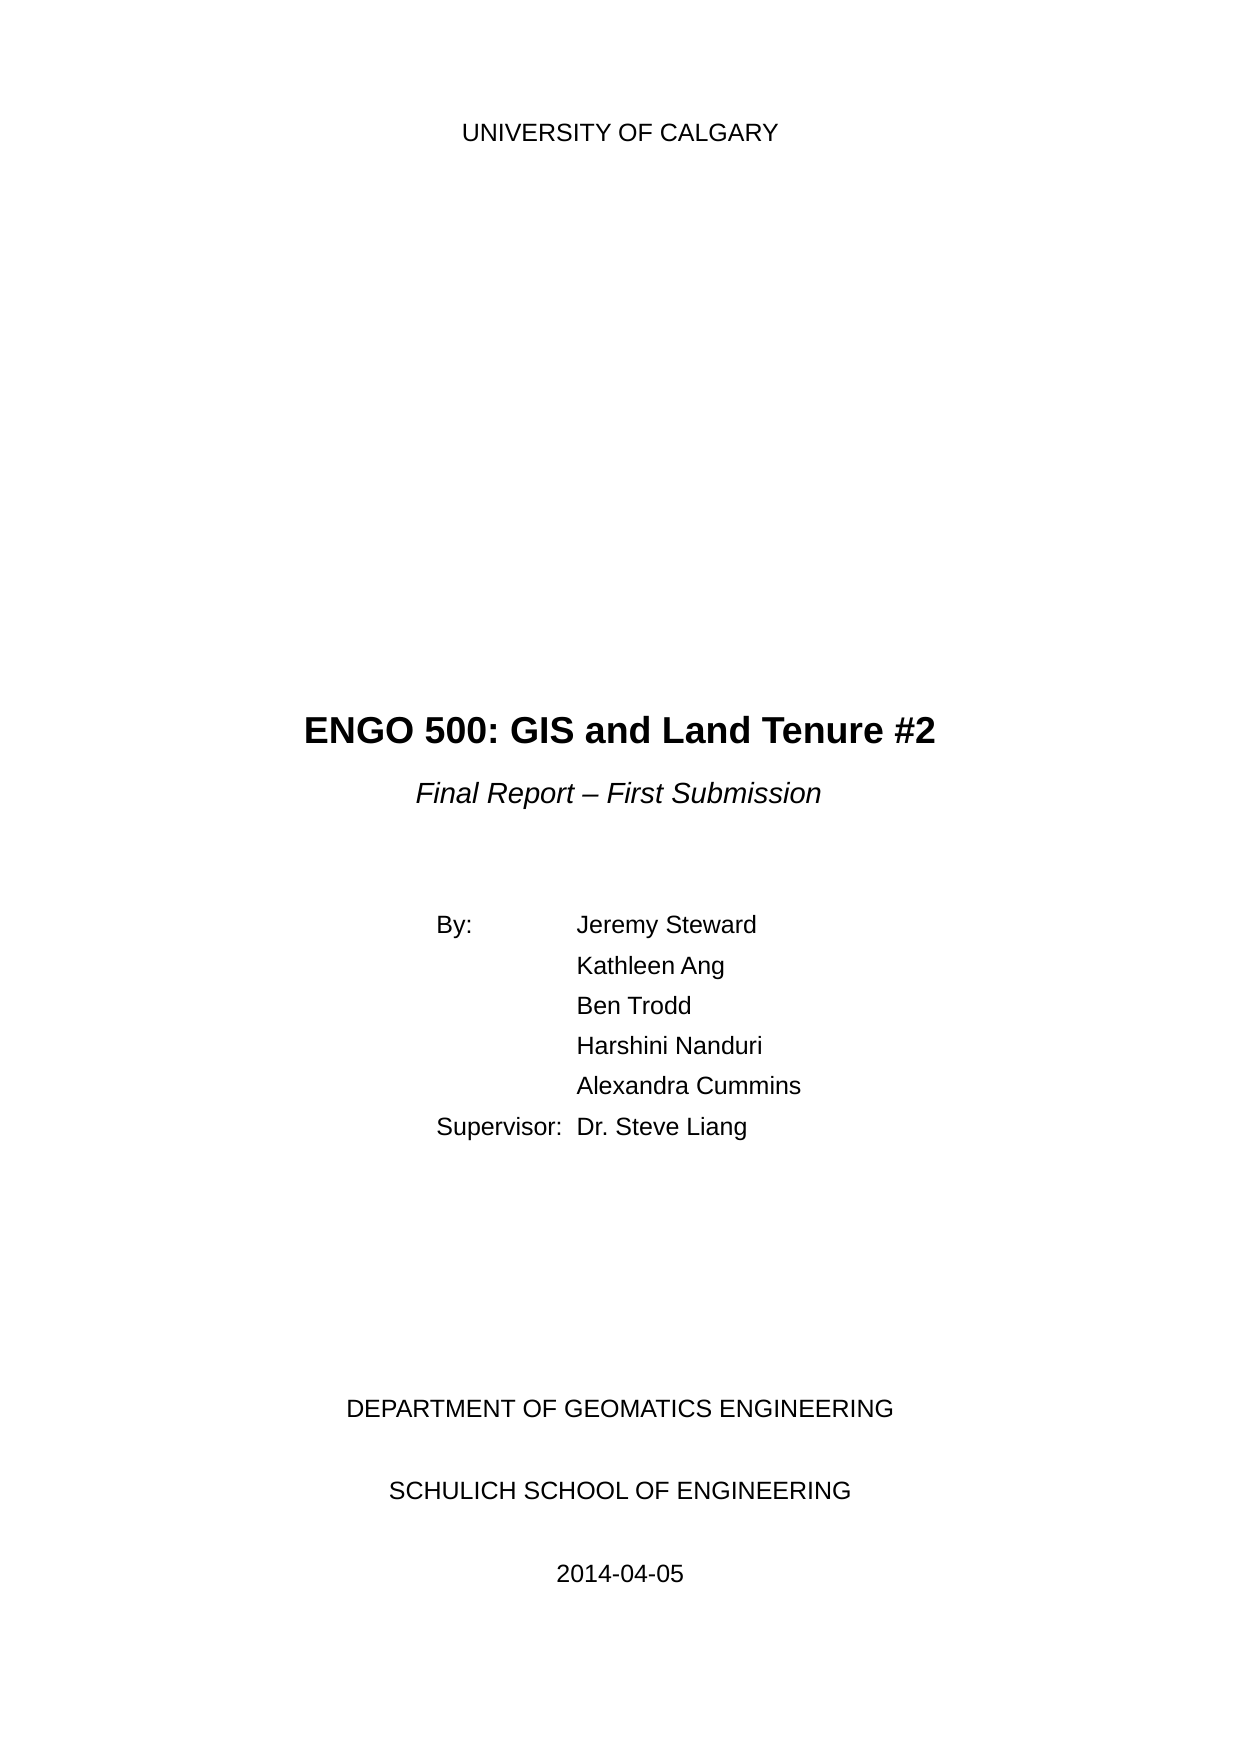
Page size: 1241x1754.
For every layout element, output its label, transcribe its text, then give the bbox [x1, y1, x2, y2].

table_cell Supervisor: [431, 1106, 571, 1146]
text DEPARTMENT OF GEOMATICS ENGINEERING [118, 1393, 1122, 1422]
text 2014-04-05 [118, 1558, 1122, 1587]
text SCHULICH SCHOOL OF ENGINEERING [118, 1476, 1122, 1505]
table_cell Harshini Nanduri [571, 1025, 810, 1066]
table_header By: [431, 905, 571, 945]
table_cell Dr. Steve Liang [571, 1106, 810, 1146]
table_cell [431, 945, 571, 985]
table_cell [431, 985, 571, 1025]
text UNIVERSITY OF CALGARY [118, 118, 1122, 147]
table_cell Kathleen Ang [571, 945, 810, 985]
table_cell Ben Trodd [571, 985, 810, 1025]
subtitle Final Report – First Submission [118, 776, 1122, 810]
table_cell [431, 1025, 571, 1066]
table_cell [431, 1066, 571, 1106]
table_header Jeremy Steward [571, 905, 810, 945]
title ENGO 500: GIS and Land Tenure #2 [118, 708, 1122, 751]
table_cell Alexandra Cummins [571, 1066, 810, 1106]
